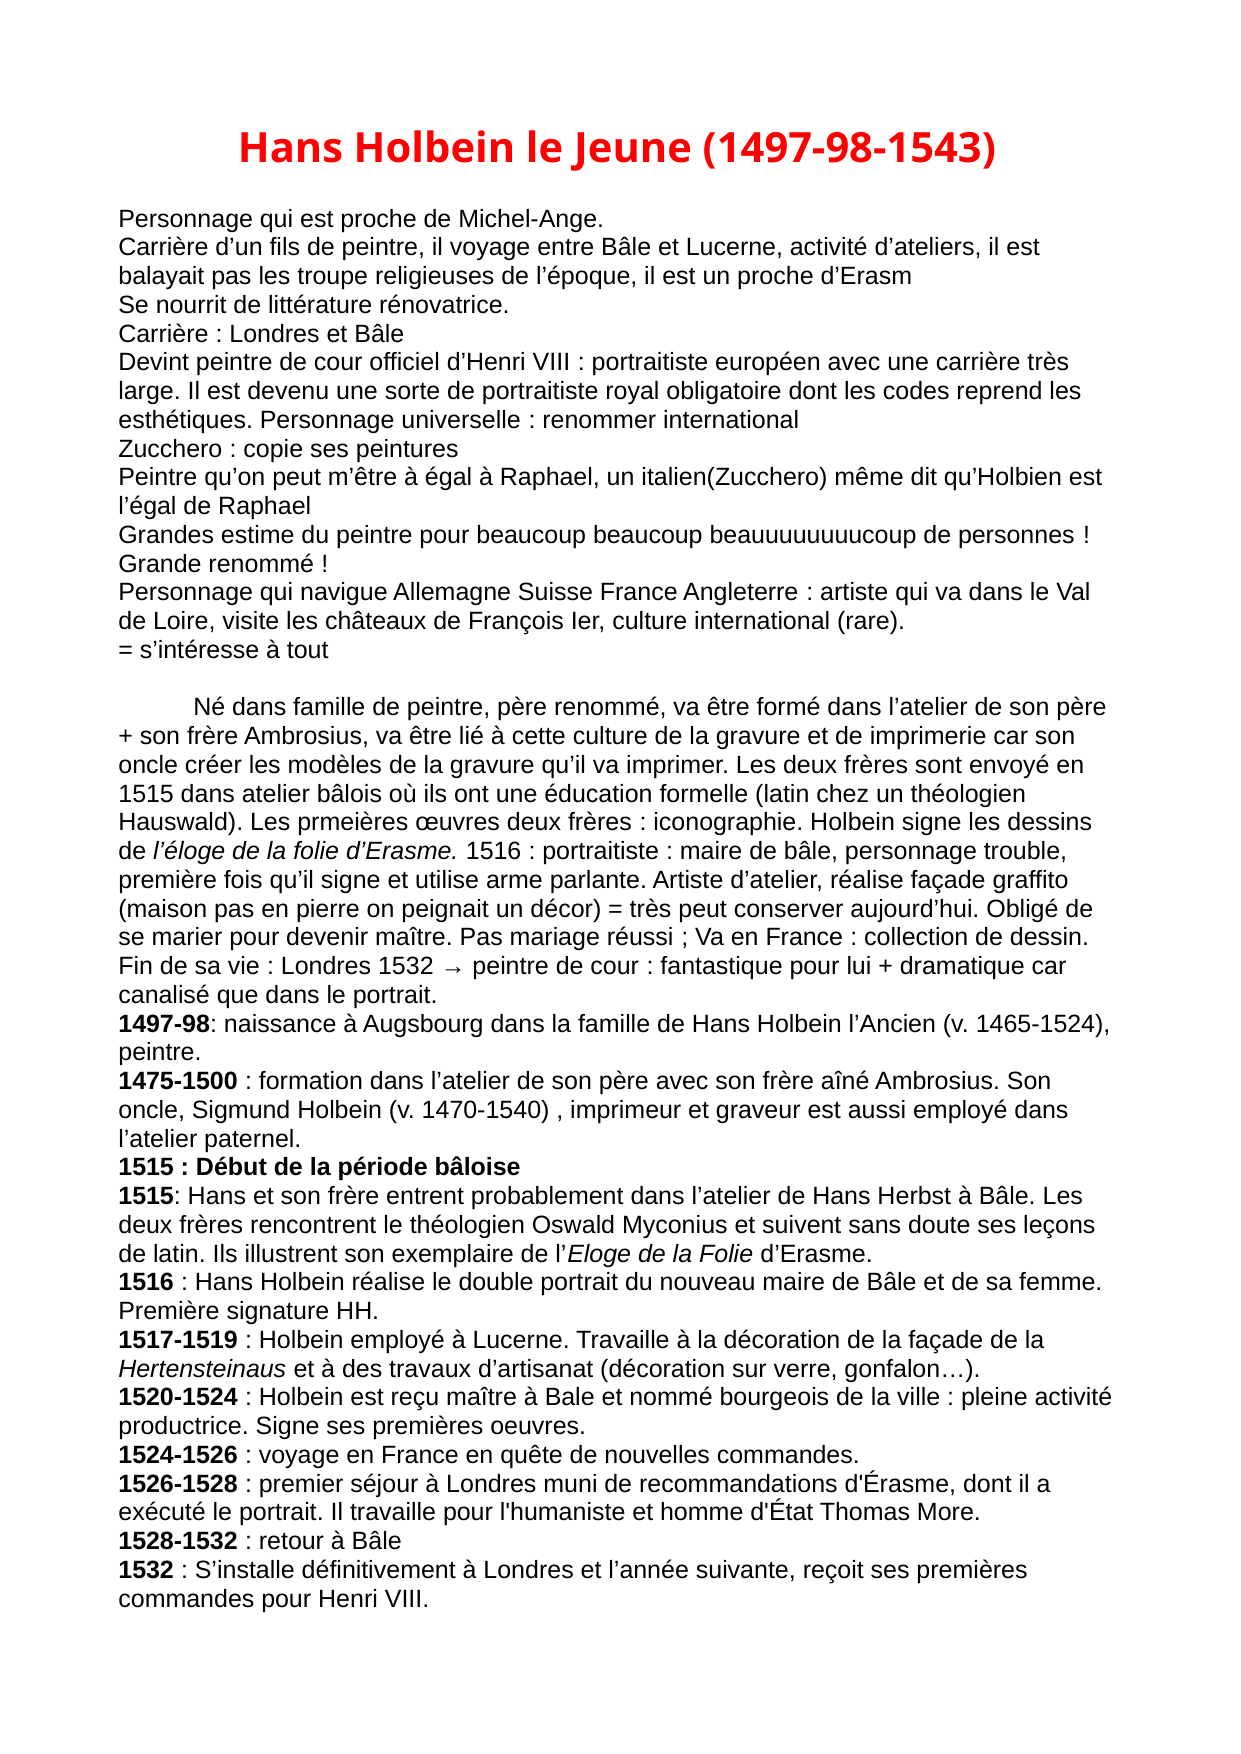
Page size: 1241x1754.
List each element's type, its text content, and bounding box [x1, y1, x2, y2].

text 1528-1532 : retour à Bâle [118, 1526, 1122, 1555]
text Personnage qui navigue Allemagne Suisse France Angleterre : artiste qui va dans le Val de Loire, visite les châteaux de François Ier, culture international (rare). [118, 577, 1122, 635]
text 1515: Hans et son frère entrent probablement dans l’atelier de Hans Herbst à Bâle. Les deux frères rencontrent le théologien Oswald Myconius et suivent sans doute ses leçons de latin. Ils illustrent son exemplaire de l’Eloge de la Folie d’Erasme. [118, 1181, 1122, 1267]
text Hans Holbein le Jeune (1497-98-1543) [118, 118, 1122, 175]
text Carrière : Londres et Bâle [118, 319, 1122, 347]
text = s’intéresse à tout [118, 635, 1122, 664]
text 1475-1500 : formation dans l’atelier de son père avec son frère aîné Ambrosius. Son oncle, Sigmund Holbein (v. 1470-1540) , imprimeur et graveur est aussi employé dans l’atelier paternel. [118, 1066, 1122, 1152]
text Carrière d’un fils de peintre, il voyage entre Bâle et Lucerne, activité d’ateliers, il est balayait pas les troupe religieuses de l’époque, il est un proche d’Erasm [118, 232, 1122, 290]
text Peintre qu’on peut m’être à égal à Raphael, un italien(Zucchero) même dit qu’Holbien est l’égal de Raphael [118, 462, 1122, 520]
text 1517-1519 : Holbein employé à Lucerne. Travaille à la décoration de la façade de la Hertensteinaus et à des travaux d’artisanat (décoration sur verre, gonfalon…). [118, 1325, 1122, 1382]
text 1497-98: naissance à Augsbourg dans la famille de Hans Holbein l’Ancien (v. 1465-1524), peintre. [118, 1009, 1122, 1066]
text Grande renommé ! [118, 549, 1122, 577]
text Devint peintre de cour officiel d’Henri VIII : portraitiste européen avec une carrière très large. Il est devenu une sorte de portraitiste royal obligatoire dont les codes reprend les esthétiques. Personnage universelle : renommer international [118, 347, 1122, 434]
text Personnage qui est proche de Michel-Ange. [118, 204, 1122, 232]
text 1520-1524 : Holbein est reçu maître à Bale et nommé bourgeois de la ville : pleine activité productrice. Signe ses premières oeuvres. [118, 1382, 1122, 1440]
text Se nourrit de littérature rénovatrice. [118, 290, 1122, 319]
text 1526-1528 : premier séjour à Londres muni de recommandations d'Érasme, dont il a exécuté le portrait. Il travaille pour l'humaniste et homme d'État Thomas More. [118, 1469, 1122, 1526]
text 1524-1526 : voyage en France en quête de nouvelles commandes. [118, 1440, 1122, 1469]
text 1532 : S’installe définitivement à Londres et l’année suivante, reçoit ses premières commandes pour Henri VIII. [118, 1555, 1122, 1612]
text Zucchero : copie ses peintures [118, 434, 1122, 462]
text 1516 : Hans Holbein réalise le double portrait du nouveau maire de Bâle et de sa femme. Première signature HH. [118, 1267, 1122, 1325]
text Né dans famille de peintre, père renommé, va être formé dans l’atelier de son père + son frère Ambrosius, va être lié à cette culture de la gravure et de imprimerie car son oncle créer les modèles de la gravure qu’il va imprimer. Les deux frères sont envoyé en 1515 dans atelier bâlois où ils ont une éducation formelle (latin chez un théologien Hauswald). Les prmeières œuvres deux frères : iconographie. Holbein signe les dessins de l’éloge de la folie d’Erasme. 1516 : portraitiste : maire de bâle, personnage trouble, première fois qu’il signe et utilise arme parlante. Artiste d’atelier, réalise façade graffito (maison pas en pierre on peignait un décor) = très peut conserver aujourd’hui. Obligé de se marier pour devenir maître. Pas mariage réussi ; Va en France : collection de dessin. Fin de sa vie : Londres 1532 → peintre de cour : fantastique pour lui + dramatique car canalisé que dans le portrait. [118, 692, 1122, 1009]
text Grandes estime du peintre pour beaucoup beaucoup beauuuuuuuucoup de personnes ! [118, 520, 1122, 549]
text 1515 : Début de la période bâloise [118, 1152, 1122, 1181]
